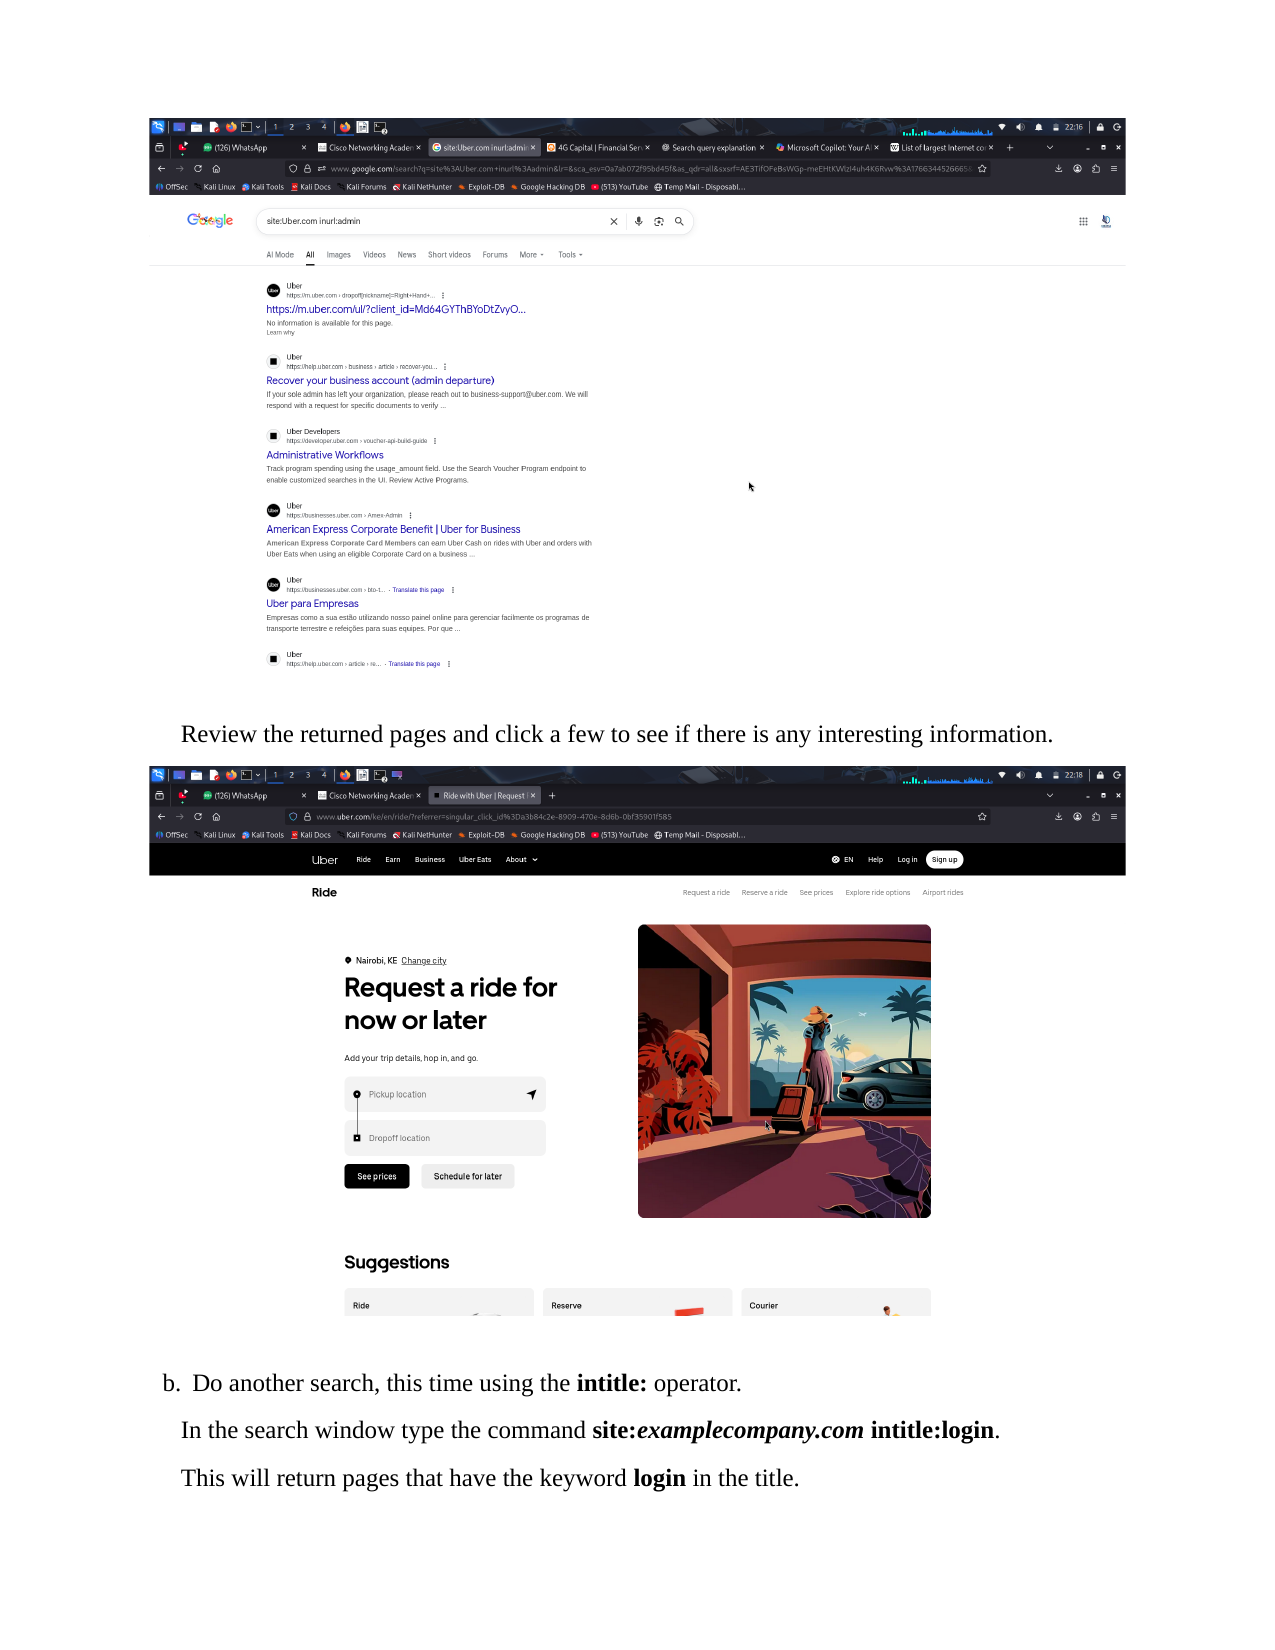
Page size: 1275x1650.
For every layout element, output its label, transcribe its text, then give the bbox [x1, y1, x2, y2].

text In the search window type the command site:examplecompany.com intitle:login. [181, 1415, 1157, 1444]
picture [149, 766, 1126, 1316]
text Review the returned pages and click a few to see if there is any interesting information. [181, 719, 1157, 748]
list Do another search, this time using the intitle: operator. [162, 1368, 1157, 1396]
picture [149, 118, 1126, 668]
text This will return pages that have the keyword login in the title. [181, 1463, 1157, 1492]
